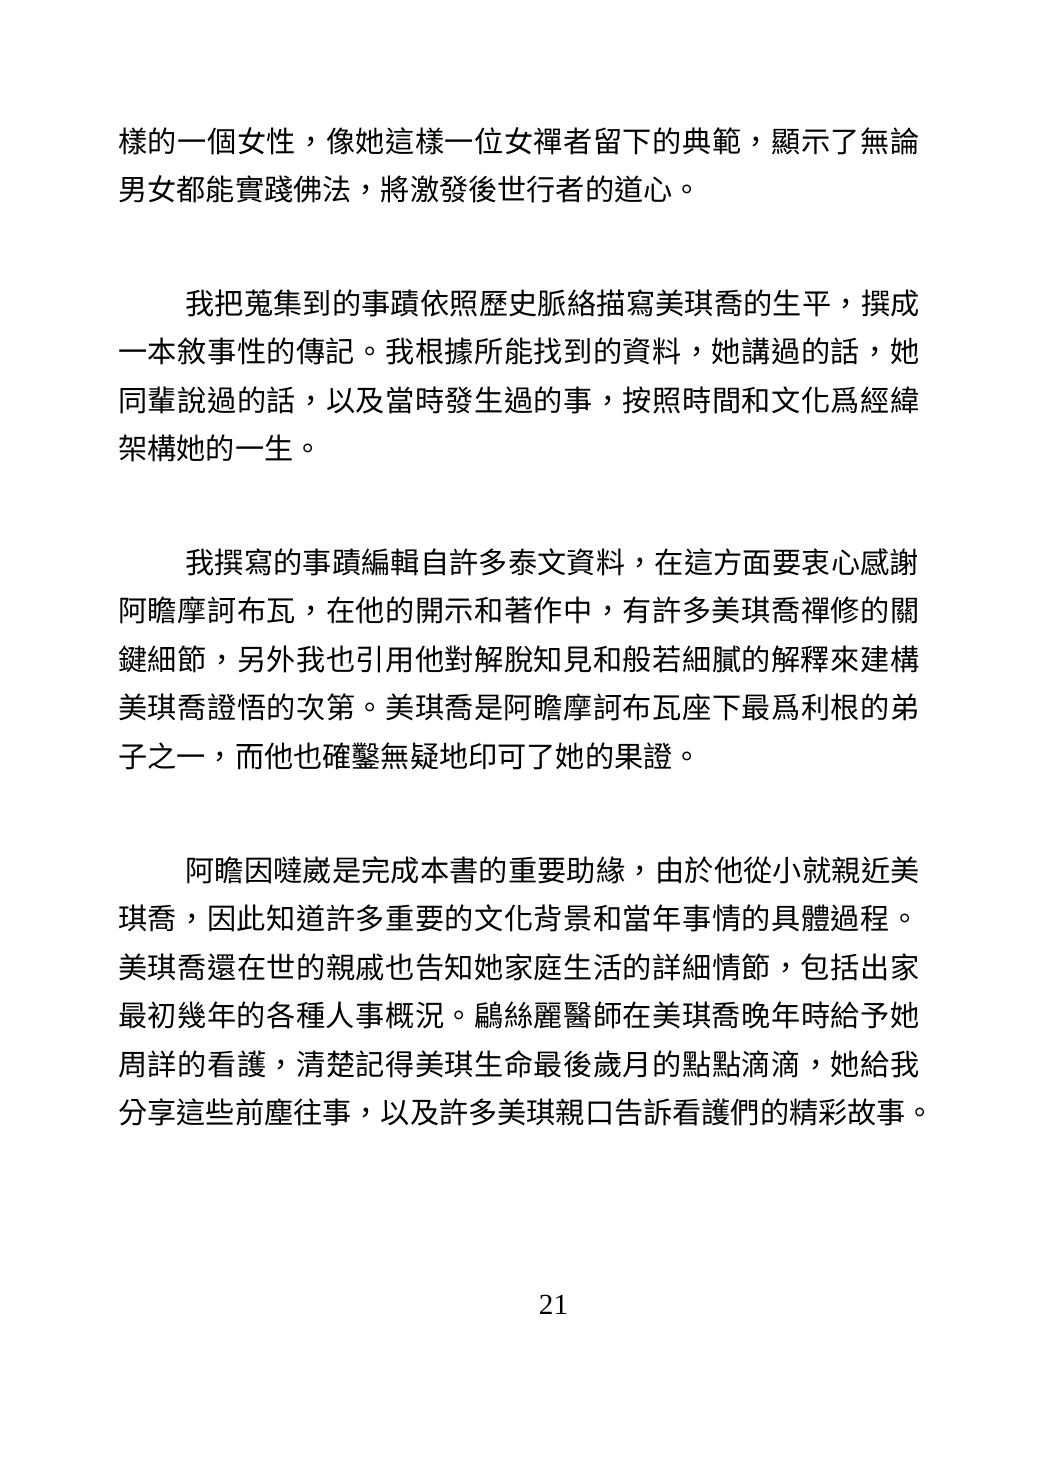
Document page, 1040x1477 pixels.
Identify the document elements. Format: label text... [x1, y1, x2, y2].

text 在佛教界，那些禪定精湛的比丘僧眾不受文化偏差的影響，他們肯定真正修行的八戒女有能力證得甚深的境界。事實上，女眾對佛法有很高的悟性，同時有能力證入深定，培養殊勝的知見和智慧。在泰國，許多美琪和女居士的成就超過男出家眾。因此，一般禪師都很尊重女修行者，認爲在根器上，女眾與男眾都一樣。當今泰國森林佛教傳承，許多德高望重的禪師都相信女眾能修到最高的果證，並且經常讚賞女出家眾爲模範老師。很多森林禪師座下都有受公認爲老師的女弟子，這些出家和在家的女弟子積極參與佛教活動，靠自己出色的能力擔任禪師、治療師或者善知識的角色，深受當地社會尊敬。美琪喬就是這樣的一個女性，像她這樣一位女禪者留下的典範，顯示了無論男女都能實踐佛法，將激發後世行者的道心。 [118, 118, 921, 209]
text 我撰寫的事蹟編輯自許多泰文資料，在這方面要衷心感謝阿瞻摩訶布瓦，在他的開示和著作中，有許多美琪喬禪修的關鍵細節，另外我也引用他對解脫知見和般若細膩的解釋來建構美琪喬證悟的次第。美琪喬是阿瞻摩訶布瓦座下最爲利根的弟子之一，而他也確鑿無疑地印可了她的果證。 [118, 539, 921, 776]
text 我把蒐集到的事蹟依照歷史脈絡描寫美琪喬的生平，撰成一本敘事性的傳記。我根據所能找到的資料，她講過的話，她同輩說過的話，以及當時發生過的事，按照時間和文化爲經緯架構她的一生。 [118, 280, 921, 468]
text 阿瞻因噠崴是完成本書的重要助緣，由於他從小就親近美琪喬，因此知道許多重要的文化背景和當年事情的具體過程。美琪喬還在世的親戚也告知她家庭生活的詳細情節，包括出家最初幾年的各種人事概況。鶣絲麗醫師在美琪喬晚年時給予她周詳的看護，清楚記得美琪生命最後歲月的點點滴滴，她給我分享這些前塵往事，以及許多美琪親口告訴看護們的精彩故事。 [118, 847, 921, 1132]
